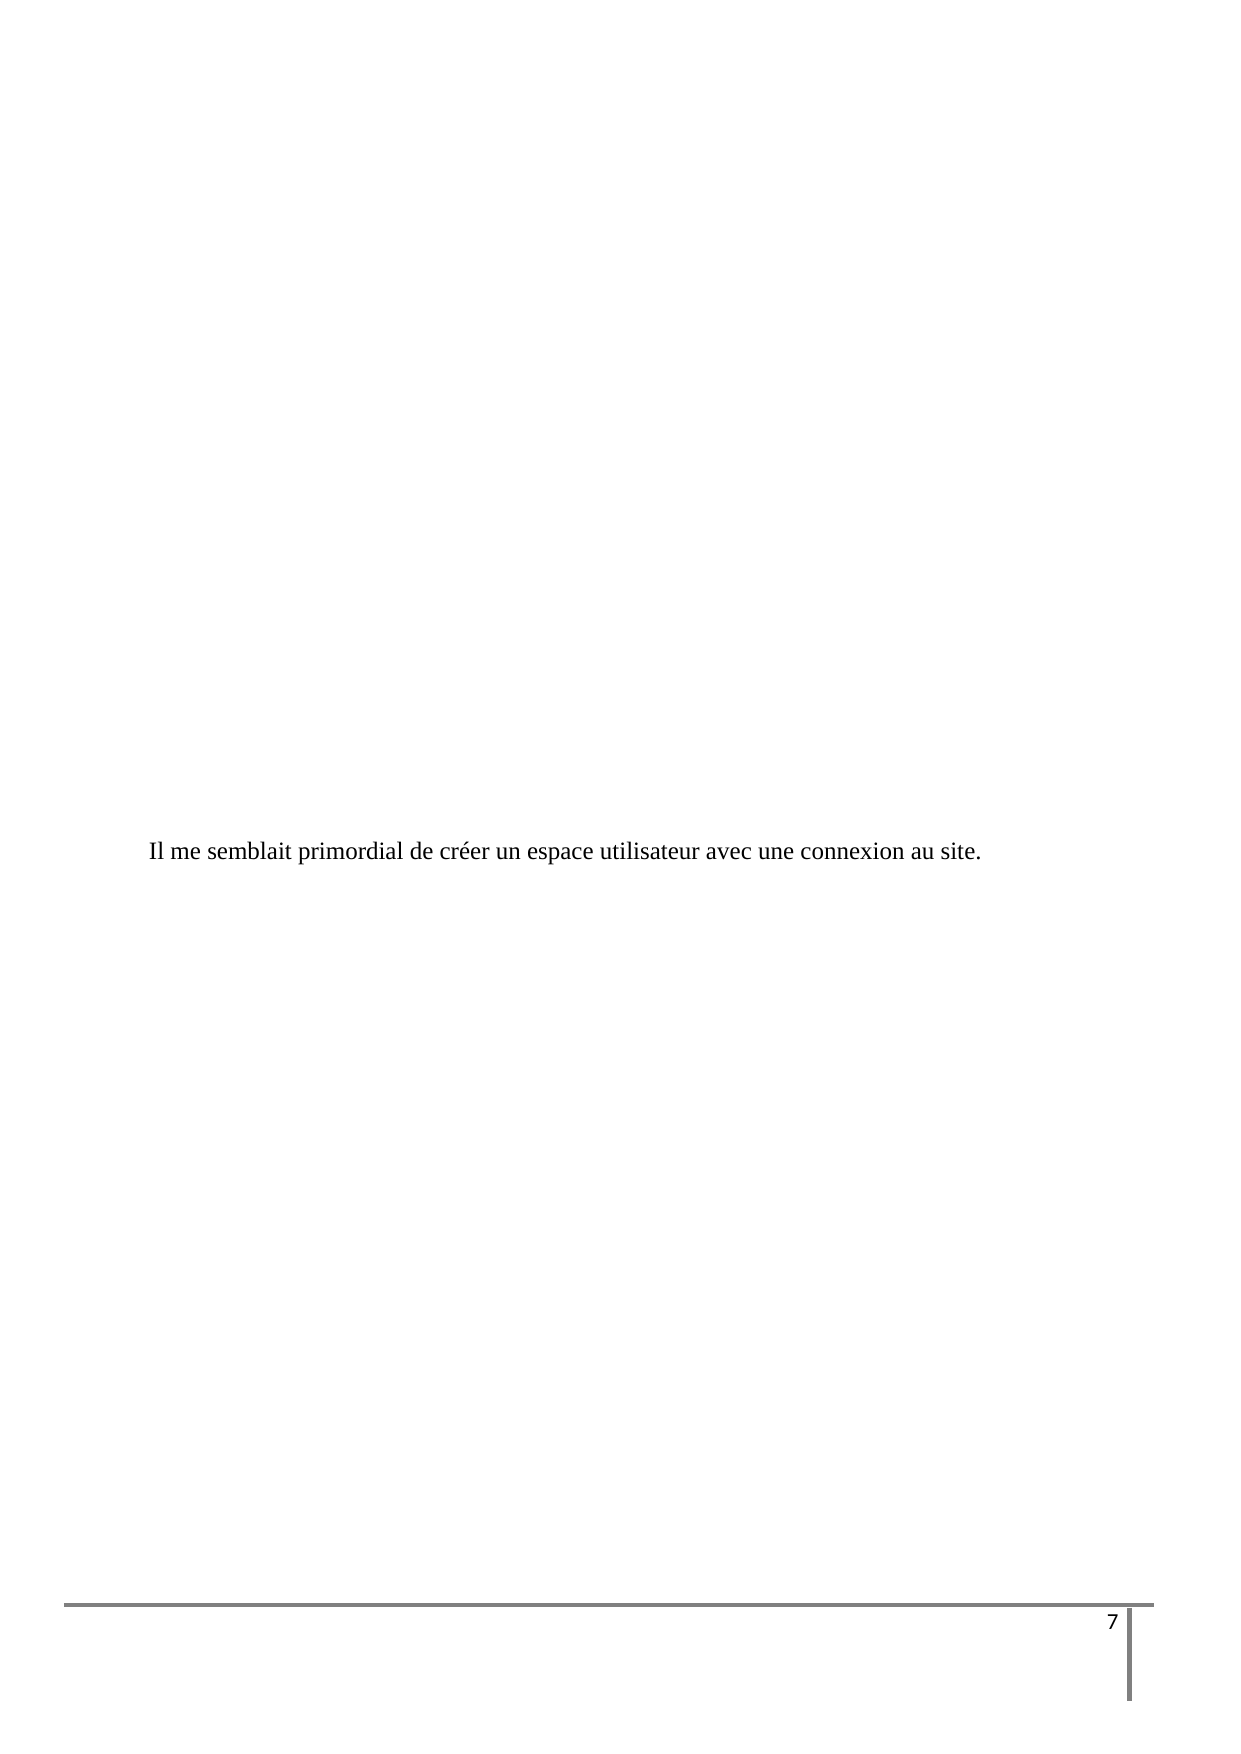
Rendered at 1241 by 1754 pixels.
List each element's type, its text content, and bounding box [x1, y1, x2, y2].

text Il me semblait primordial de créer un espace utilisateur avec une connexion au site. [75, 836, 1165, 865]
